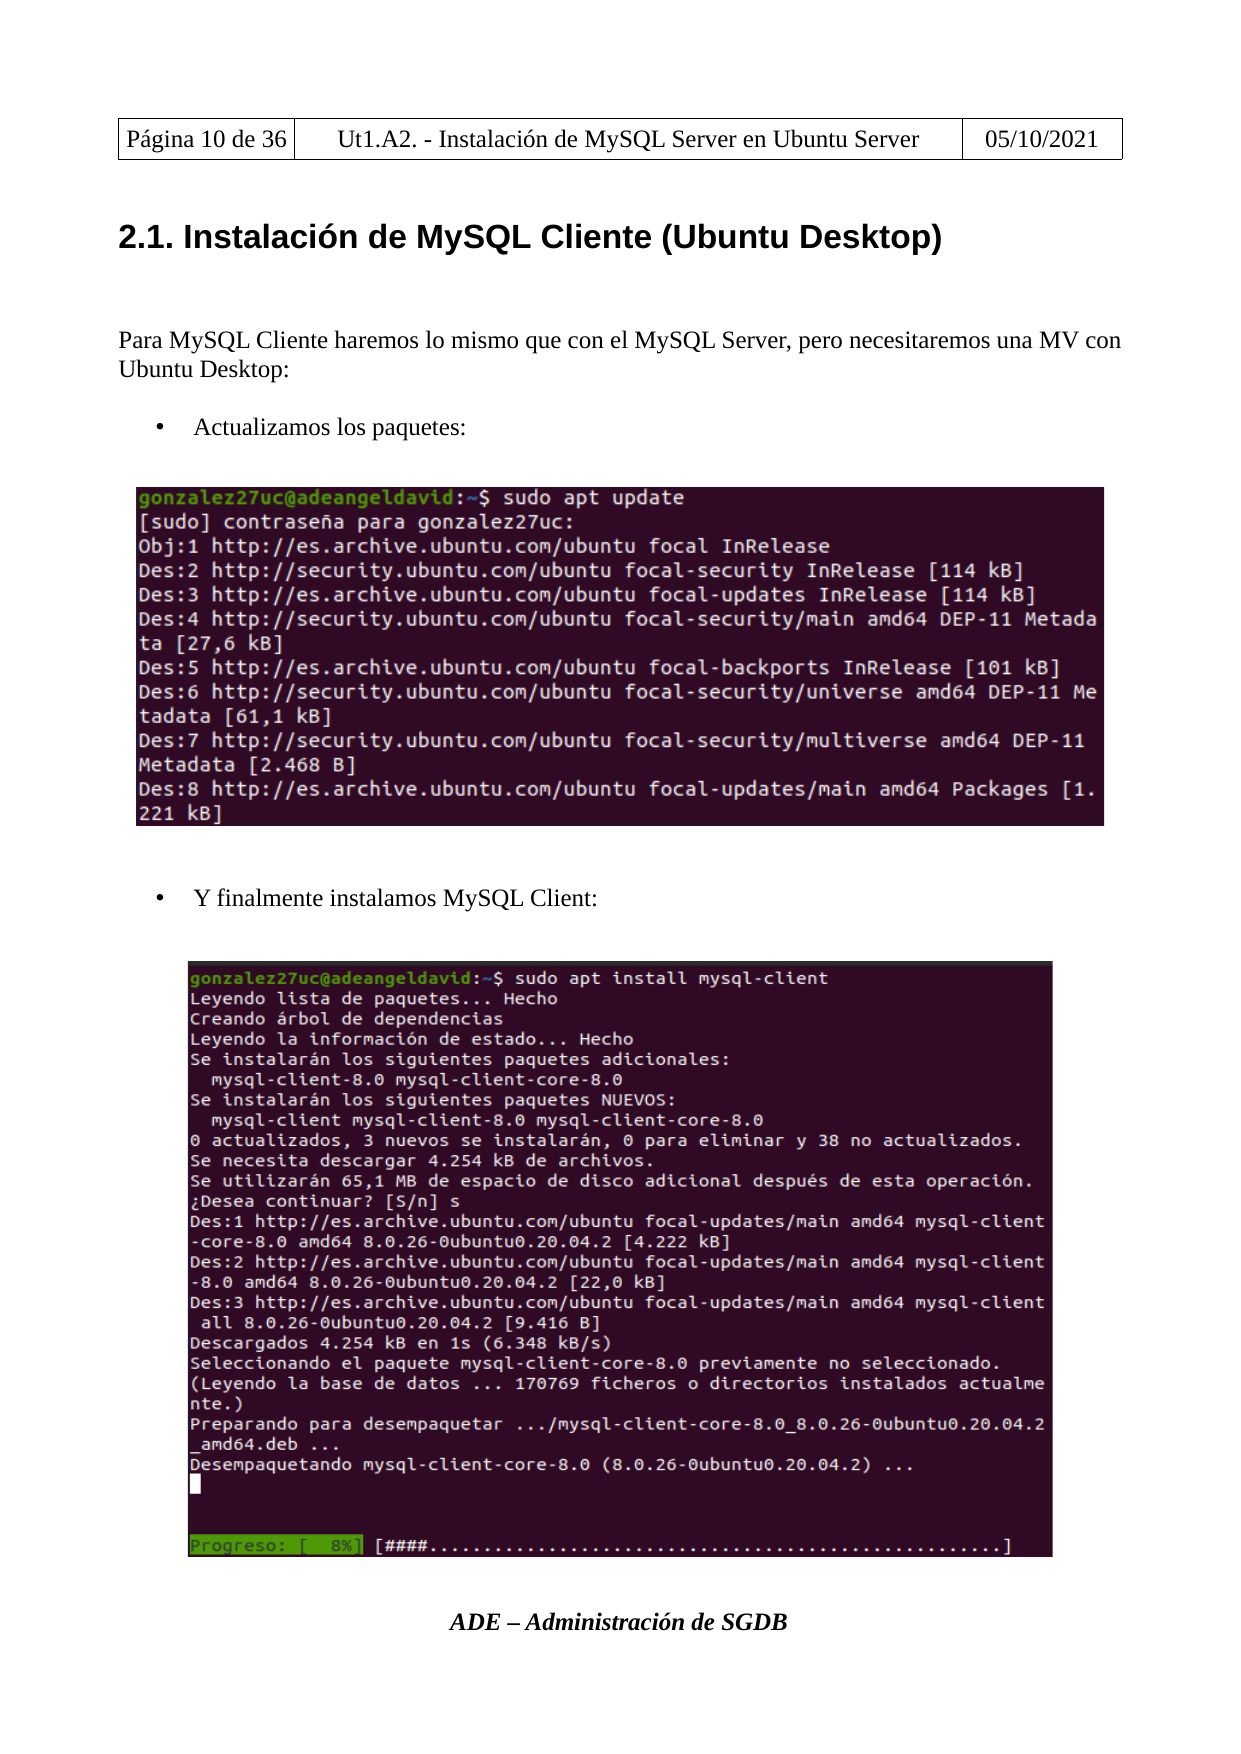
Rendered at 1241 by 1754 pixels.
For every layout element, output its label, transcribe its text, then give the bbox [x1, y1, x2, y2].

subtitle 2.1. Instalación de MySQL Cliente (Ubuntu Desktop) [118, 217, 1122, 255]
text Para MySQL Cliente haremos lo mismo que con el MySQL Server, pero necesitaremos una MV con Ubuntu Desktop: [118, 325, 1122, 383]
picture [187, 961, 1053, 1557]
list Actualizamos los paquetes: [156, 412, 1122, 440]
picture [136, 487, 1105, 826]
list Y finalmente instalamos MySQL Client: [156, 883, 1122, 912]
